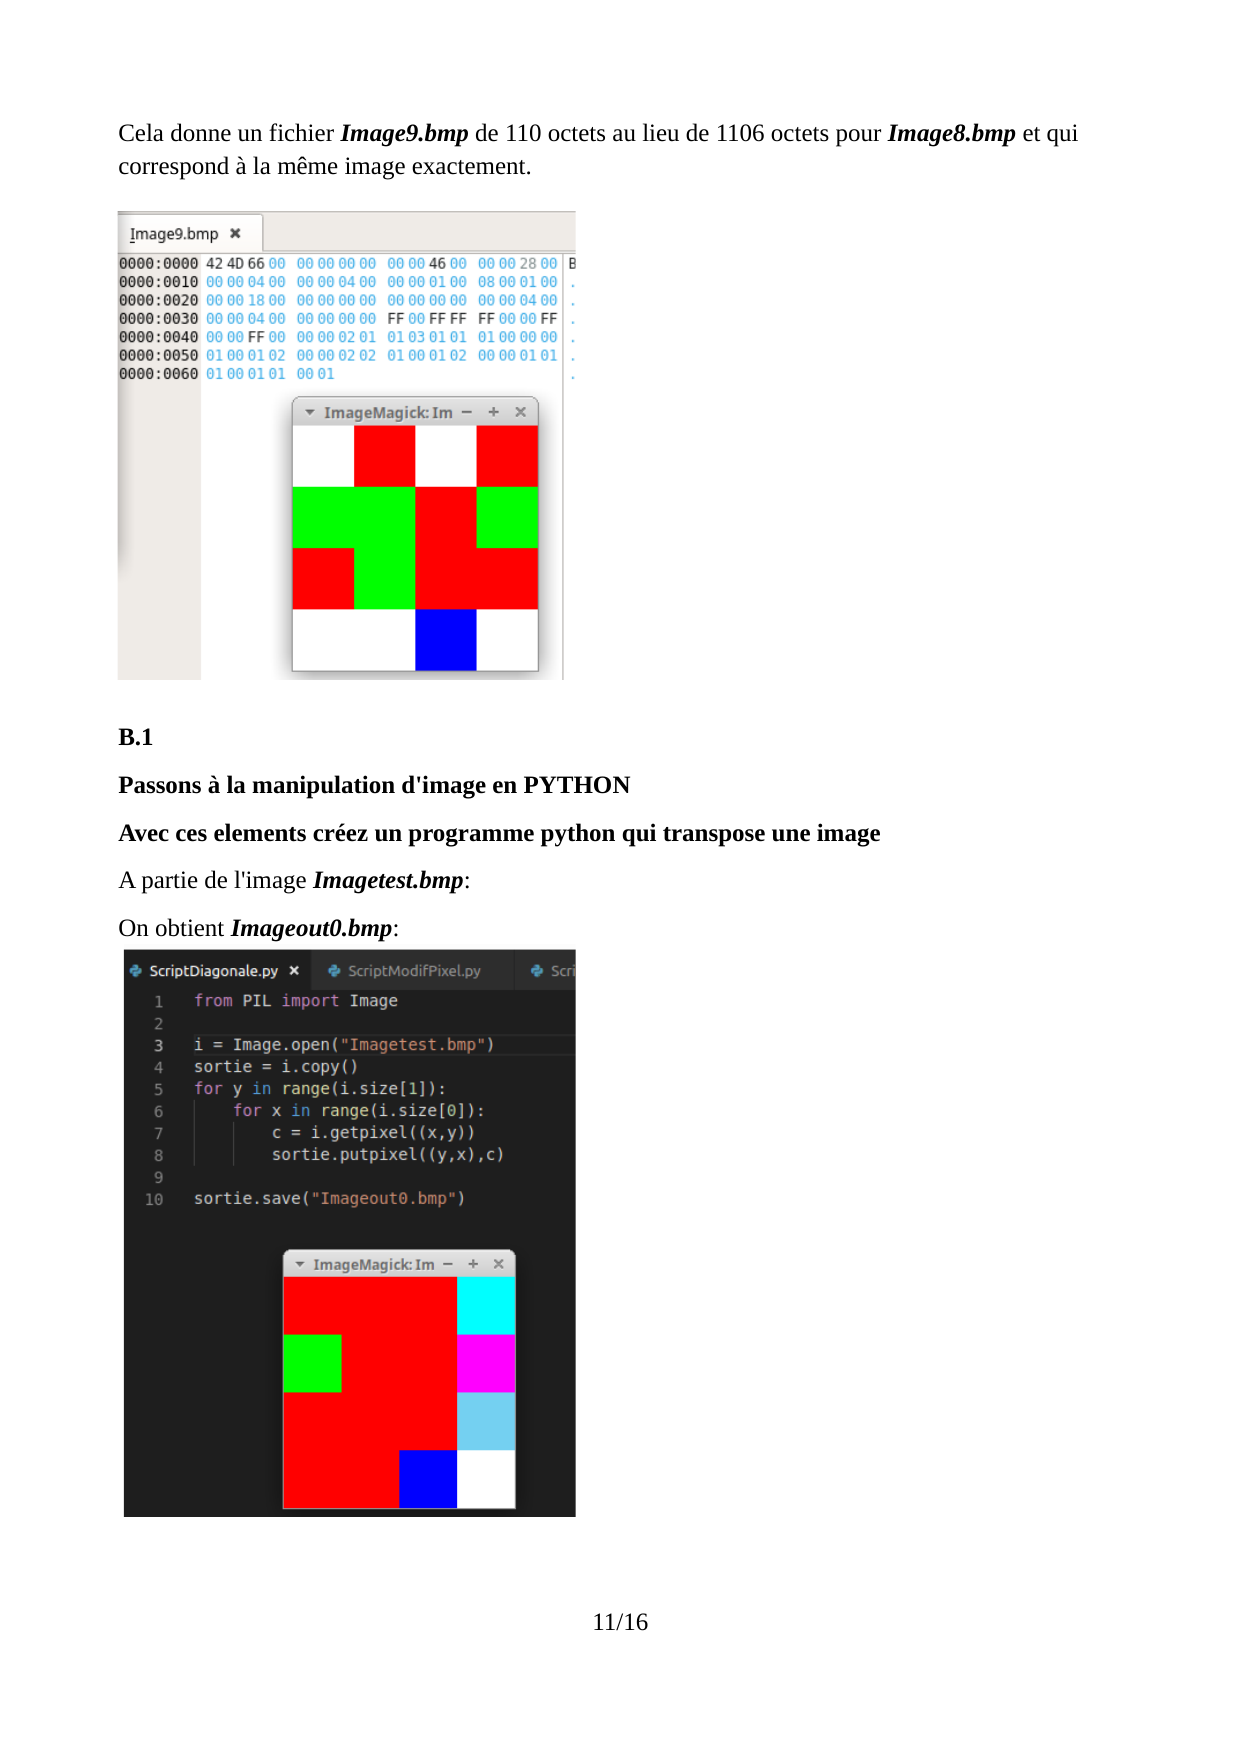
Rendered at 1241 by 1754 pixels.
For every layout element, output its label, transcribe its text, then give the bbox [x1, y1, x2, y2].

text Avec ces elements créez un programme python qui transpose une image [118, 818, 1122, 846]
text A partie de l'image Imagetest.bmp: [118, 865, 1122, 894]
picture [277, 211, 576, 680]
text B.1 [118, 722, 1122, 751]
text Cela donne un fichier Image9.bmp de 110 octets au lieu de 1106 octets pour Image8.bmp et qui correspond à la même image exactement. [118, 118, 1122, 180]
picture [349, 944, 576, 1517]
text Passons à la manipulation d'image en PYTHON [118, 770, 1122, 799]
text On obtient Imageout0.bmp: [118, 913, 1122, 942]
